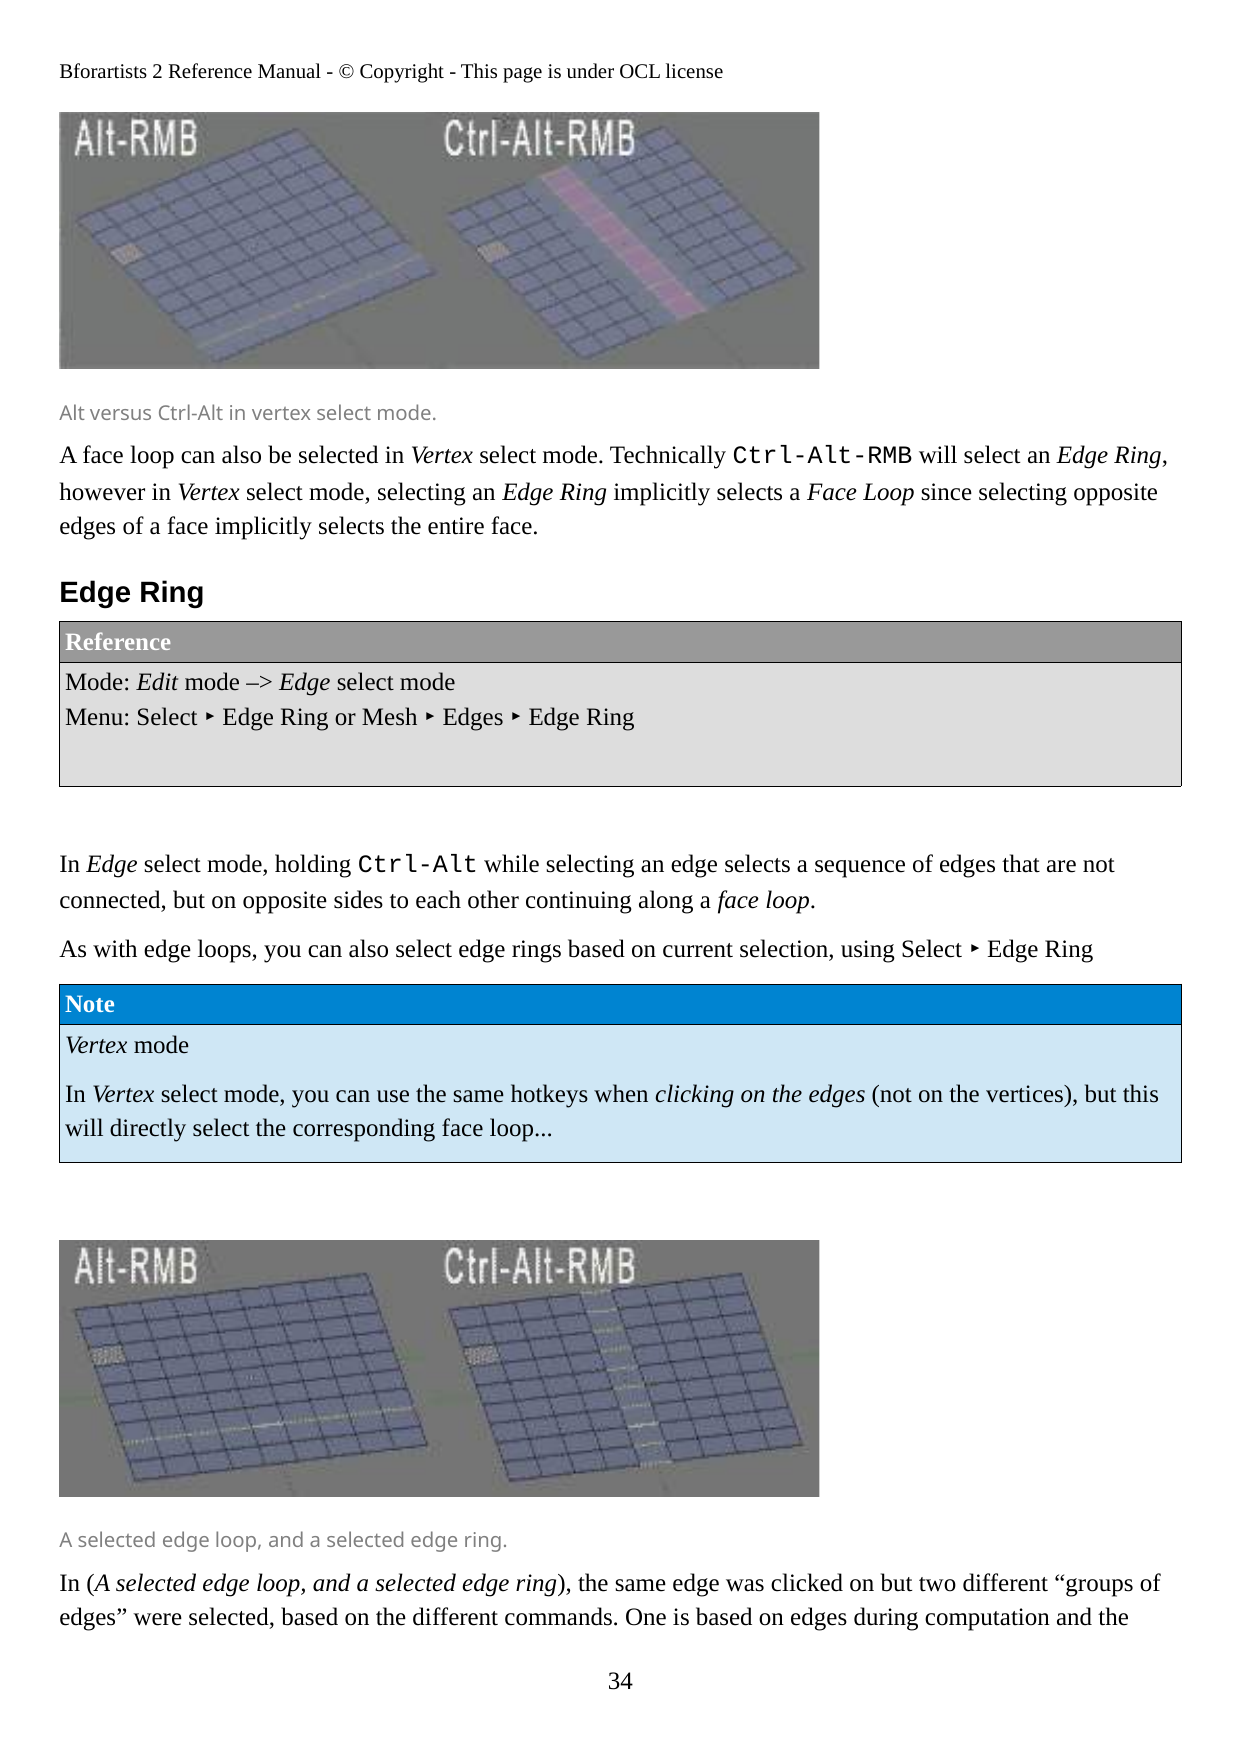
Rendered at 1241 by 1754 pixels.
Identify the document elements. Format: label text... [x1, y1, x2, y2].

picture [59, 112, 820, 369]
table_header Note [60, 985, 1181, 1024]
text In (A selected edge loop, and a selected edge ring), the same edge was clicked on but two different “groups of edges” were selected, based on the different commands. One is based on edges during computation and the [59, 1568, 1181, 1631]
picture [59, 1240, 820, 1497]
table_cell Mode: Edit mode –> Edge select mode Menu: Select ‣ Edge Ring or Mesh ‣ Edges ‣ Edge Ring [60, 663, 1181, 786]
text In Edge select mode, holding Ctrl-Alt while selecting an edge selects a sequence of edges that are not connected, but on opposite sides to each other continuing along a face loop. [59, 849, 1181, 914]
subtitle Edge Ring [59, 575, 1181, 609]
text As with edge loops, you can also select edge rings based on current selection, using Select ‣ Edge Ring [59, 934, 1181, 963]
text A face loop can also be selected in Vertex select mode. Technically Ctrl-Alt-RMB will select an Edge Ring, however in Vertex select mode, selecting an Edge Ring implicitly selects a Face Loop since selecting opposite edges of a face implicitly selects the entire face. [59, 440, 1181, 540]
text A selected edge loop, and a selected edge ring. [59, 1522, 1181, 1553]
text Alt versus Ctrl-Alt in vertex select mode. [59, 394, 1181, 426]
table_header Reference [60, 622, 1181, 662]
table_cell Vertex mode In Vertex select mode, you can use the same hotkeys when clicking on the edges (not on the vertices), but this will directly select the corresponding face loop... [60, 1025, 1181, 1162]
